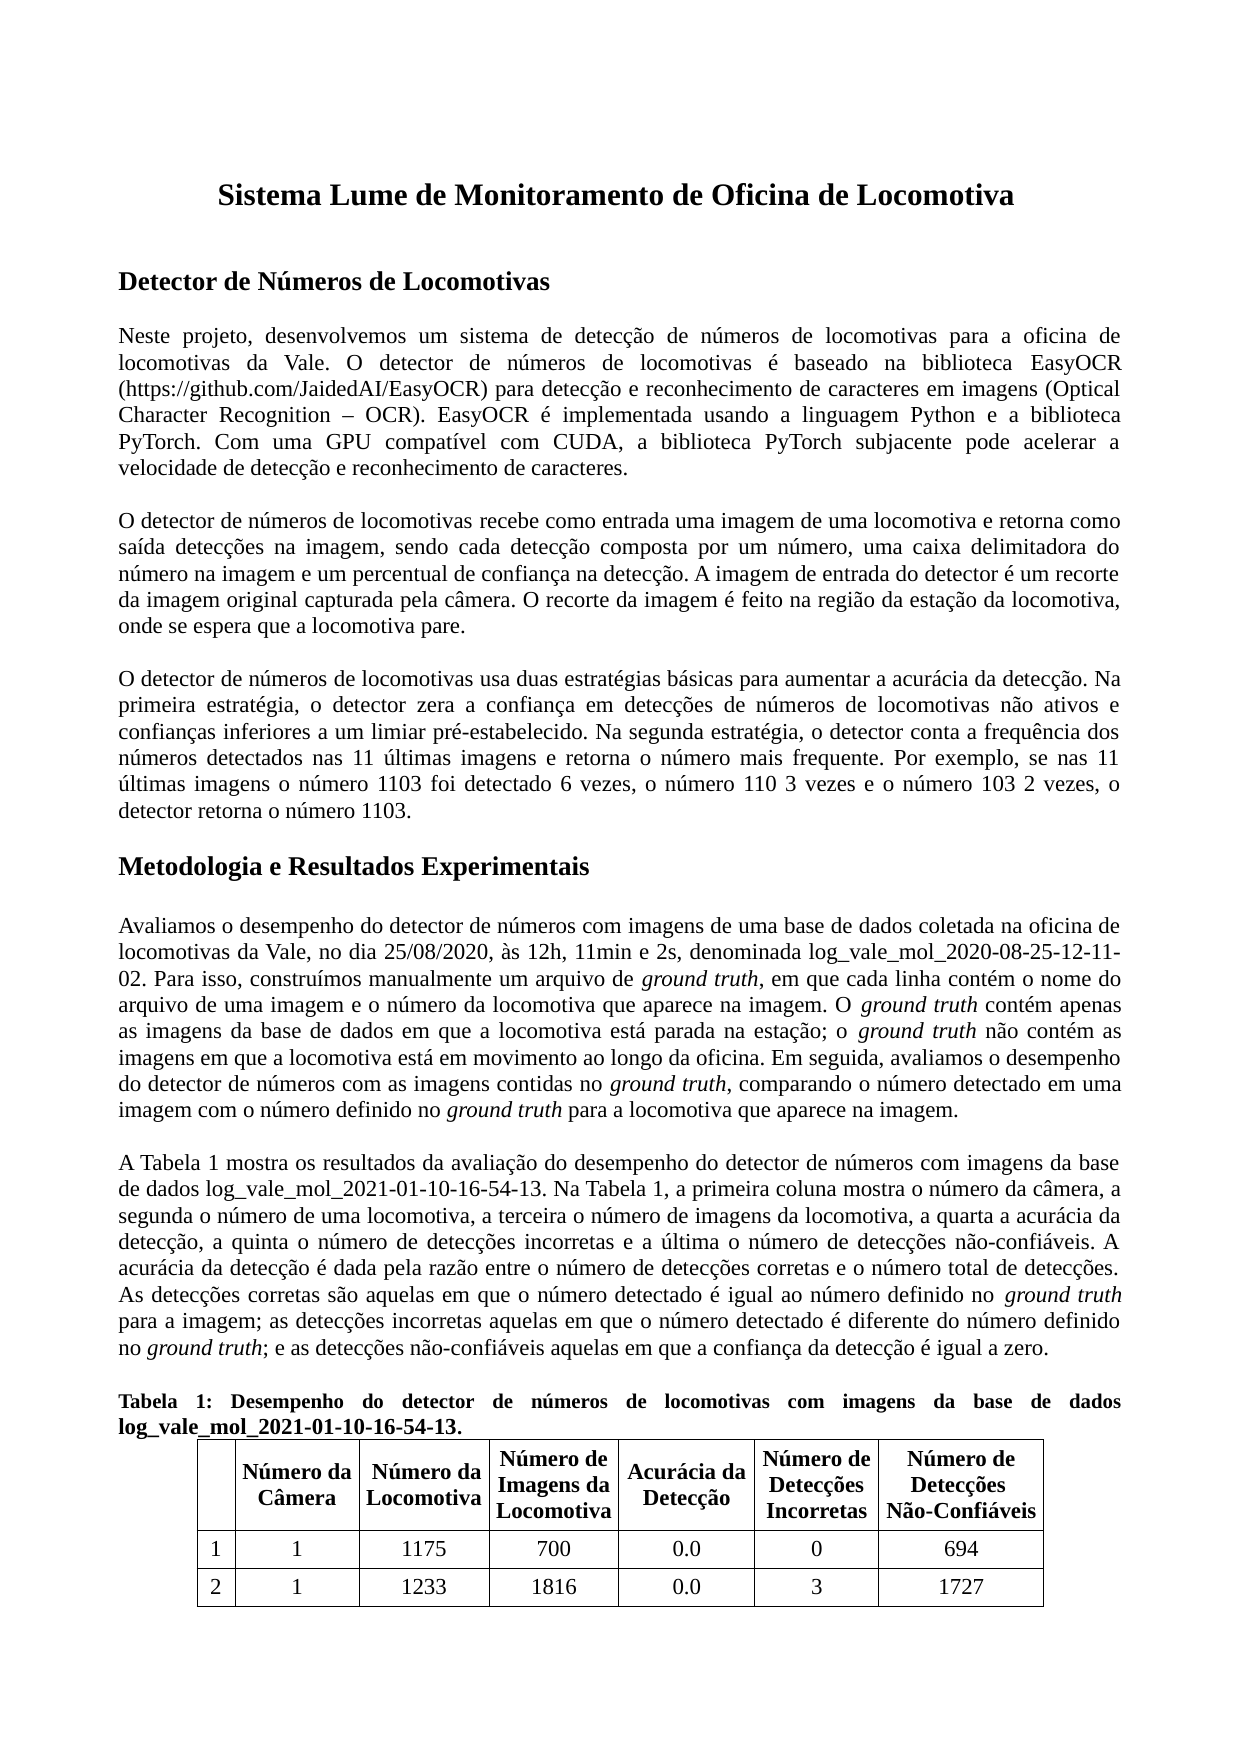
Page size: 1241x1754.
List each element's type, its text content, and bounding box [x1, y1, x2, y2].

text Detector de Números de Locomotivas [118, 265, 1122, 296]
table_cell 1 [236, 1569, 359, 1606]
table_cell 0.0 [619, 1569, 754, 1606]
table_header Número de Detecções Não-Confiáveis [879, 1440, 1043, 1530]
text Metodologia e Resultados Experimentais [118, 849, 1122, 881]
text A Tabela 1 mostra os resultados da avaliação do desempenho do detector de números com imagens da base de dados log_vale_mol_2021-01-10-16-54-13. Na Tabela 1, a primeira coluna mostra o número da câmera, a segunda o número de uma locomotiva, a terceira o número de imagens da locomotiva, a quarta a acurácia da detecção, a quinta o número de detecções incorretas e a última o número de detecções não-confiáveis. A acurácia da detecção é dada pela razão entre o número de detecções corretas e o número total de detecções. As detecções corretas são aquelas em que o número detectado é igual ao número definido no ground truth para a imagem; as detecções incorretas aquelas em que o número detectado é diferente do número definido no ground truth; e as detecções não-confiáveis aquelas em que a confiança da detecção é igual a zero. [118, 1149, 1122, 1360]
table_header Número de Imagens da Locomotiva [490, 1440, 618, 1530]
table_header [198, 1440, 235, 1530]
table_header Número de Detecções Incorretas [755, 1440, 878, 1530]
table_cell 700 [490, 1531, 618, 1568]
table_cell 1233 [360, 1569, 489, 1606]
text Neste projeto, desenvolvemos um sistema de detecção de números de locomotivas para a oficina de locomotivas da Vale. O detector de números de locomotivas é baseado na biblioteca EasyOCR (https://github.com/JaidedAI/EasyOCR) para detecção e reconhecimento de caracteres em imagens (Optical Character Recognition – OCR). EasyOCR é implementada usando a linguagem Python e a biblioteca PyTorch. Com uma GPU compatível com CUDA, a biblioteca PyTorch subjacente pode acelerar a velocidade de detecção e reconhecimento de caracteres. [118, 322, 1122, 481]
table_cell 0 [755, 1531, 878, 1568]
table_cell 3 [755, 1569, 878, 1606]
table_header Acurácia da Detecção [619, 1440, 754, 1530]
table_cell 0.0 [619, 1531, 754, 1568]
text O detector de números de locomotivas recebe como entrada uma imagem de uma locomotiva e retorna como saída detecções na imagem, sendo cada detecção composta por um número, uma caixa delimitadora do número na imagem e um percentual de confiança na detecção. A imagem de entrada do detector é um recorte da imagem original capturada pela câmera. O recorte da imagem é feito na região da estação da locomotiva, onde se espera que a locomotiva pare. [118, 507, 1122, 639]
table_header Número da Locomotiva [360, 1440, 489, 1530]
text Avaliamos o desempenho do detector de números com imagens de uma base de dados coletada na oficina de locomotivas da Vale, no dia 25/08/2020, às 12h, 11min e 2s, denominada log_vale_mol_2020-08-25-12-11-02. Para isso, construímos manualmente um arquivo de ground truth, em que cada linha contém o nome do arquivo de uma imagem e o número da locomotiva que aparece na imagem. O ground truth contém apenas as imagens da base de dados em que a locomotiva está parada na estação; o ground truth não contém as imagens em que a locomotiva está em movimento ao longo da oficina. Em seguida, avaliamos o desempenho do detector de números com as imagens contidas no ground truth, comparando o número detectado em uma imagem com o número definido no ground truth para a locomotiva que aparece na imagem. [118, 912, 1122, 1123]
table_header Número da Câmera [236, 1440, 359, 1530]
table_cell 1727 [879, 1569, 1043, 1606]
text Tabela 1: Desempenho do detector de números de locomotivas com imagens da base de dados log_vale_mol_2021-01-10-16-54-13. [118, 1389, 1122, 1439]
table_cell 1175 [360, 1531, 489, 1568]
table_cell 1 [198, 1531, 235, 1568]
table_cell 1 [236, 1531, 359, 1568]
text Sistema Lume de Monitoramento de Oficina de Locomotiva [118, 176, 1122, 212]
table_cell 2 [198, 1569, 235, 1606]
text O detector de números de locomotivas usa duas estratégias básicas para aumentar a acurácia da detecção. Na primeira estratégia, o detector zera a confiança em detecções de números de locomotivas não ativos e confianças inferiores a um limiar pré-estabelecido. Na segunda estratégia, o detector conta a frequência dos números detectados nas 11 últimas imagens e retorna o número mais frequente. Por exemplo, se nas 11 últimas imagens o número 1103 foi detectado 6 vezes, o número 110 3 vezes e o número 103 2 vezes, o detector retorna o número 1103. [118, 665, 1122, 823]
table_cell 694 [879, 1531, 1043, 1568]
table_cell 1816 [490, 1569, 618, 1606]
